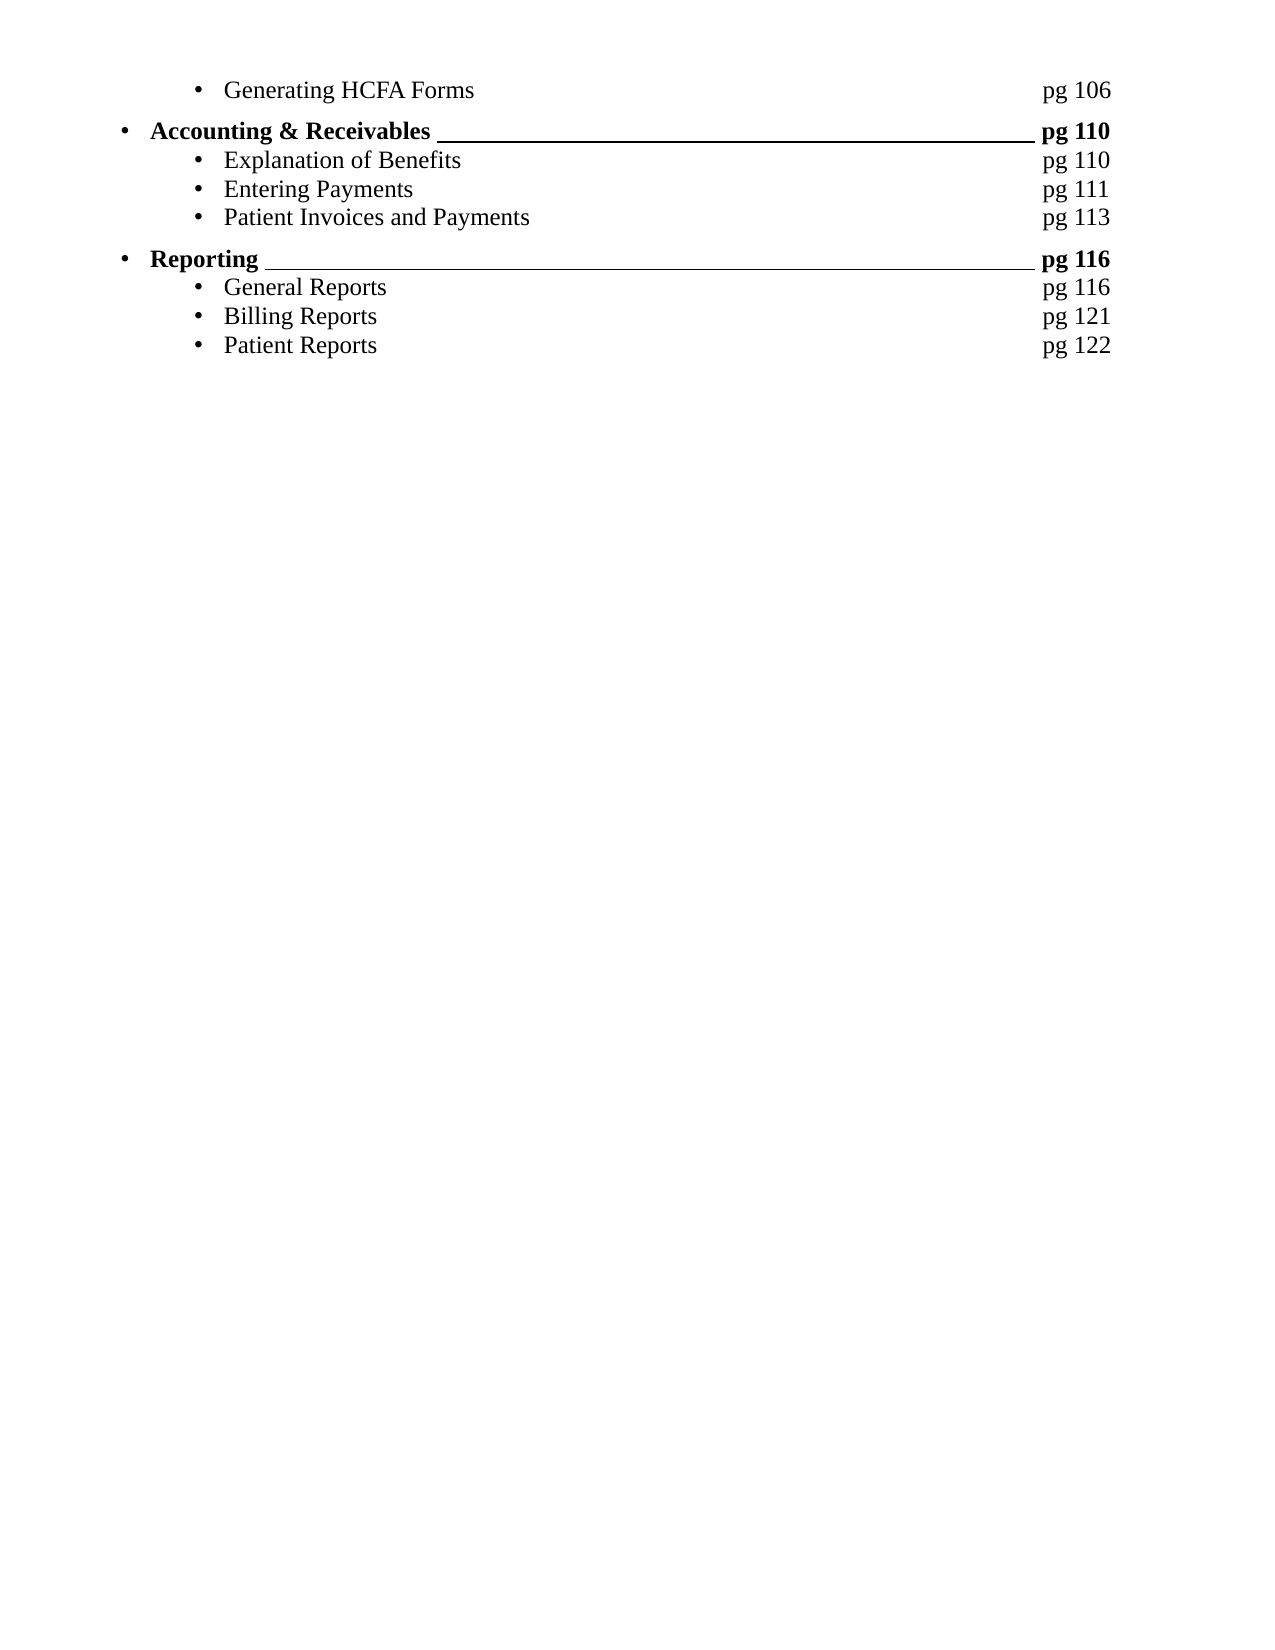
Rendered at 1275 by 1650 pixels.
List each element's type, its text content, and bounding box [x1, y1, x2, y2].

list Patient Invoices and Payments pg 113 [194, 202, 1200, 231]
list Explanation of Benefits pg 110 [194, 145, 1200, 174]
list Billing Reports pg 121 [194, 301, 1200, 330]
list General Reports pg 116 [194, 272, 1200, 301]
list Generating HCFA Forms pg 106 [194, 75, 1200, 104]
list Patient Reports pg 122 [194, 330, 1200, 359]
list Reporting pg 116 [121, 244, 1200, 272]
list Accounting & Receivables pg 110 [121, 116, 1200, 145]
list Entering Payments pg 111 [194, 174, 1200, 202]
